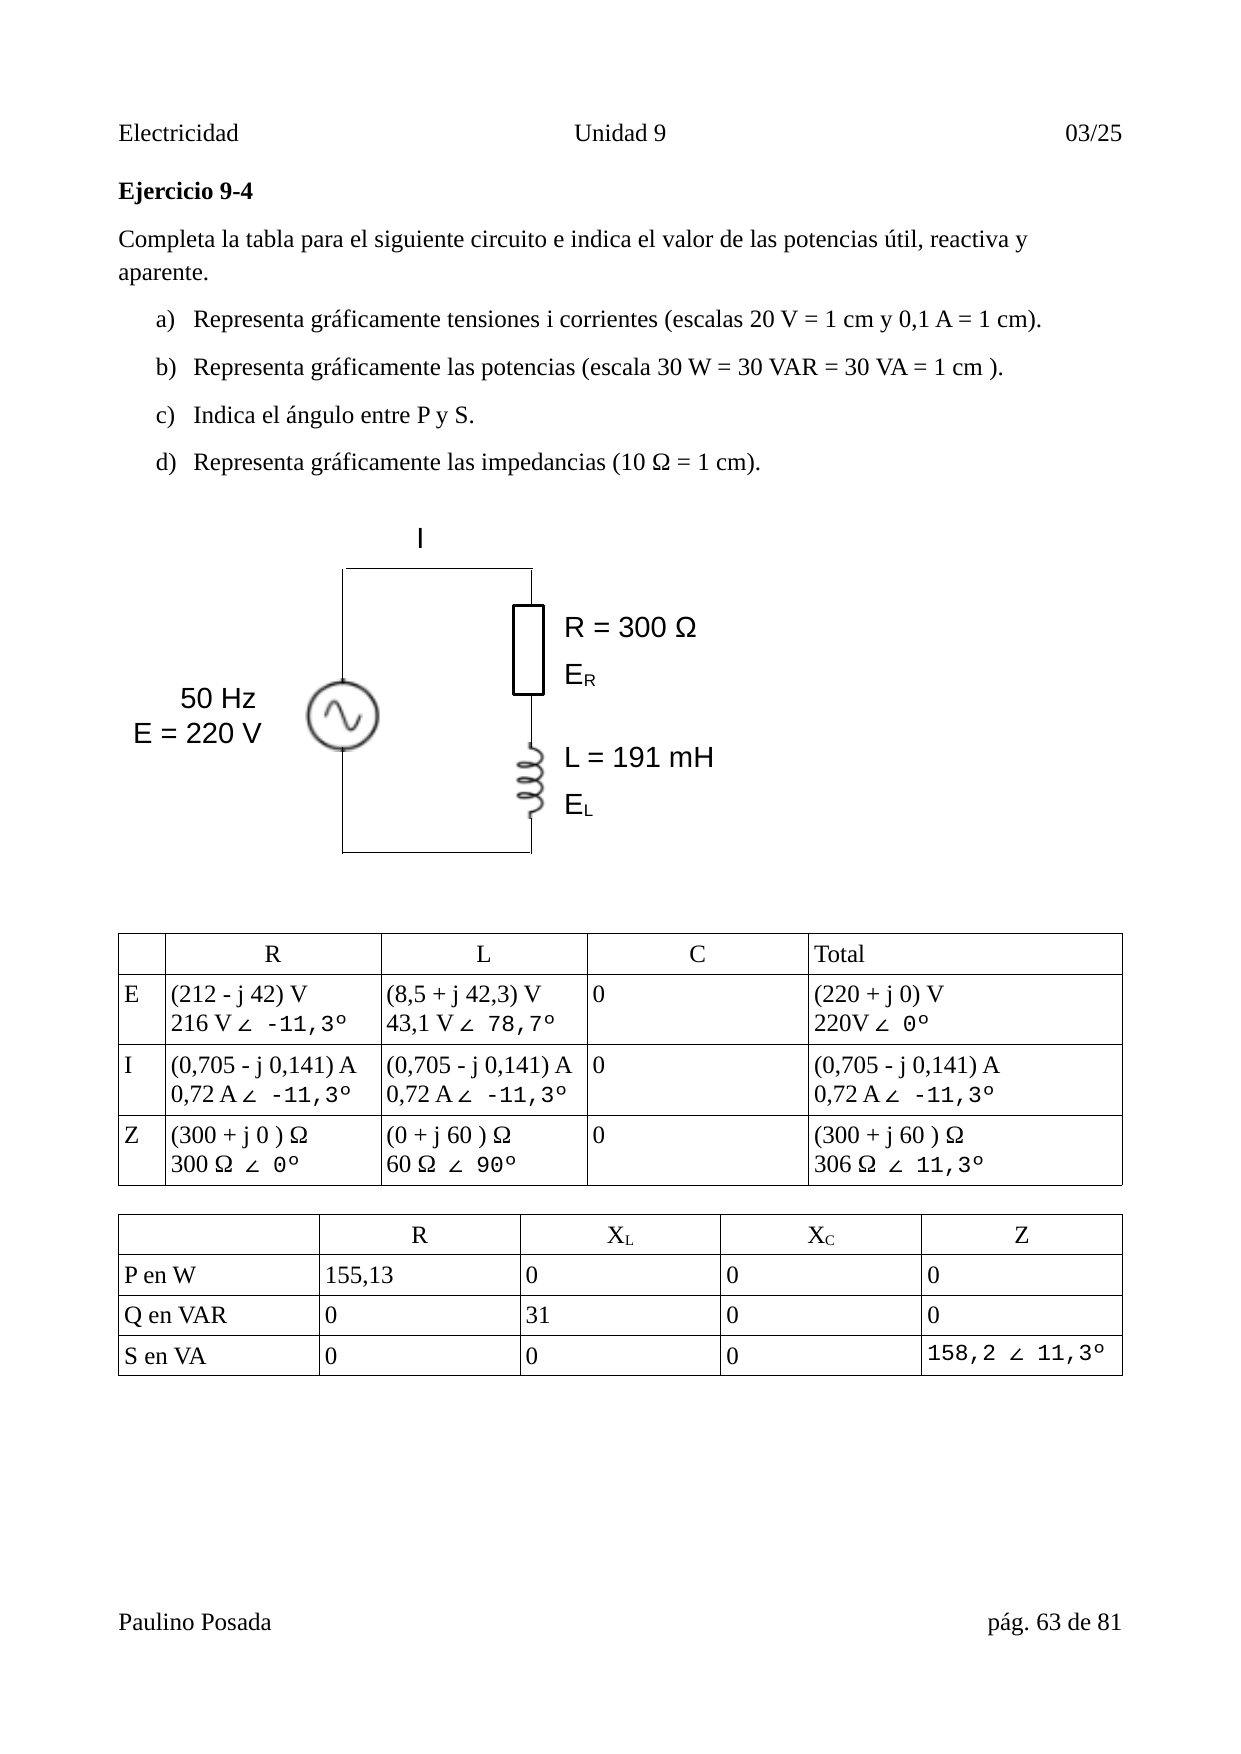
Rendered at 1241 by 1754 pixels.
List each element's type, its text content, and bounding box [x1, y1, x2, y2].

table_cell 0 [320, 1296, 520, 1335]
table_cell (0 + j 60 ) Ω 60 Ω ∠ 90º [382, 1116, 587, 1185]
table_cell (220 + j 0) V 220V ∠ 0º [809, 975, 1122, 1044]
table_cell 31 [521, 1296, 720, 1335]
table_header Total [809, 934, 1122, 974]
table_cell Z [119, 1116, 165, 1185]
table_header C [588, 934, 808, 974]
table_cell 0 [588, 1116, 808, 1185]
table_cell (300 + j 0 ) Ω 300 Ω ∠ 0º [166, 1116, 381, 1185]
table_cell (0,705 - j 0,141) A 0,72 A ∠ -11,3º [382, 1045, 587, 1115]
list Representa gráficamente las impedancias (10 Ω = 1 cm). [156, 447, 1122, 476]
table_cell 0 [721, 1336, 921, 1375]
table_cell (300 + j 60 ) Ω 306 Ω ∠ 11,3º [809, 1116, 1122, 1185]
table_cell S en VA [119, 1336, 319, 1375]
table_cell 0 [588, 975, 808, 1044]
table_header L [382, 934, 587, 974]
table_cell Q en VAR [119, 1296, 319, 1335]
table_cell 0 [922, 1255, 1122, 1295]
table_cell I [119, 1045, 165, 1115]
picture [509, 742, 547, 819]
table_header [119, 1215, 319, 1254]
table_cell 0 [721, 1296, 921, 1335]
picture [304, 678, 382, 752]
text Ejercicio 9-4 [118, 176, 1122, 205]
table_cell 0 [320, 1336, 520, 1375]
table_header XC [721, 1215, 921, 1254]
table_cell P en W [119, 1255, 319, 1295]
table_cell E [119, 975, 165, 1044]
table_cell (0,705 - j 0,141) A 0,72 A ∠ -11,3º [809, 1045, 1122, 1115]
list Representa gráficamente las potencias (escala 30 W = 30 VAR = 30 VA = 1 cm ). [156, 352, 1122, 381]
table_header R [166, 934, 381, 974]
table_header [119, 934, 165, 974]
table_cell 0 [588, 1045, 808, 1115]
table_header R [320, 1215, 520, 1254]
table_cell (212 - j 42) V 216 V ∠ -11,3º [166, 975, 381, 1044]
table_header XL [521, 1215, 720, 1254]
table_cell 0 [721, 1255, 921, 1295]
text Completa la tabla para el siguiente circuito e indica el valor de las potencias útil, reactiva y aparente. [118, 224, 1122, 286]
table_cell 158,2 ∠ 11,3º [922, 1336, 1122, 1375]
list Indica el ángulo entre P y S. [156, 400, 1122, 428]
table_cell 0 [521, 1255, 720, 1295]
table_cell 0 [521, 1336, 720, 1375]
list Representa gráficamente tensiones i corrientes (escalas 20 V = 1 cm y 0,1 A = 1 cm). [156, 304, 1122, 333]
table_header Z [922, 1215, 1122, 1254]
table_cell (0,705 - j 0,141) A 0,72 A ∠ -11,3º [166, 1045, 381, 1115]
table_cell 0 [922, 1296, 1122, 1335]
table_cell 155,13 [320, 1255, 520, 1295]
table_cell (8,5 + j 42,3) V 43,1 V ∠ 78,7º [382, 975, 587, 1044]
